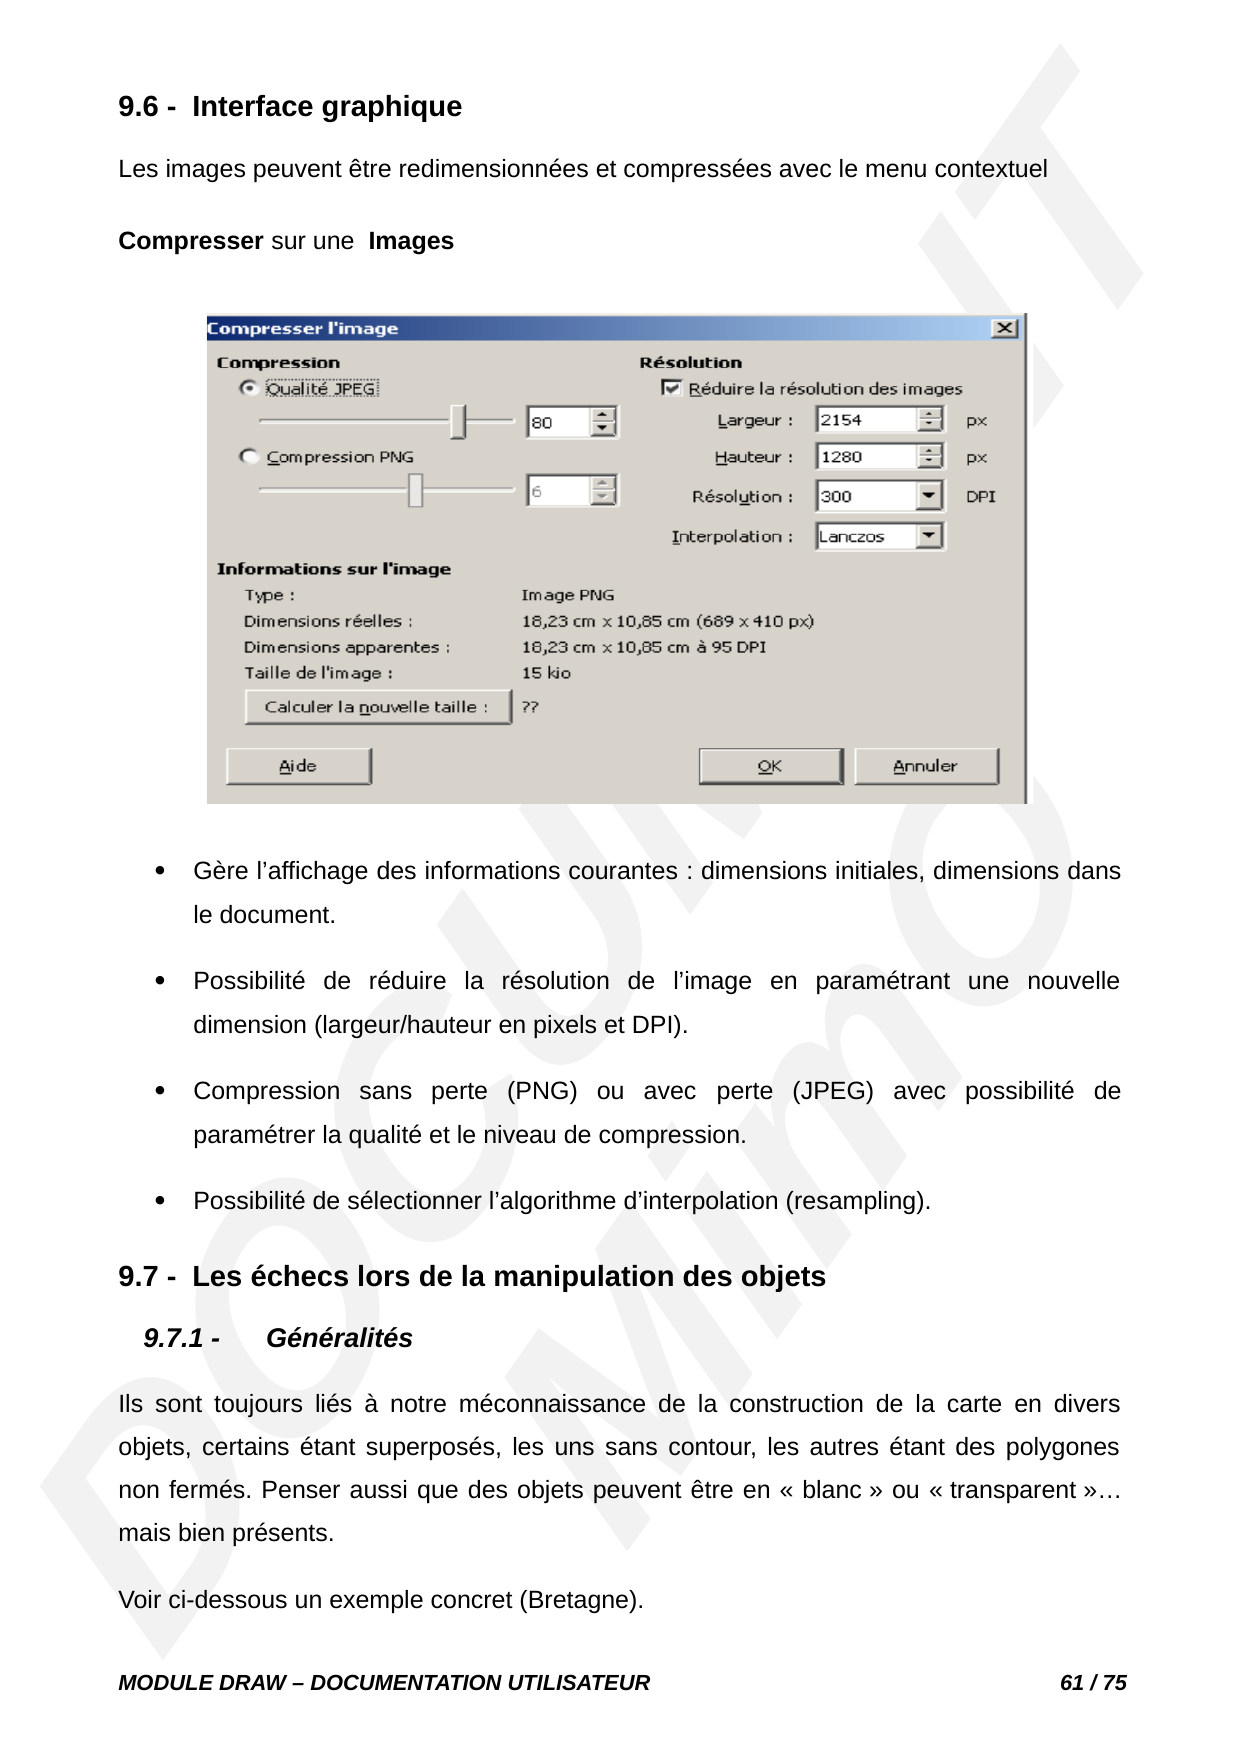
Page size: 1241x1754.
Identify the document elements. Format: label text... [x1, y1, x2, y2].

text Les images peuvent être redimensionnées et compressées avec le menu contextuel [118, 154, 1122, 183]
text Compresser sur une Images [118, 226, 1122, 254]
subtitle Généralités [143, 1322, 1122, 1353]
subtitle Les échecs lors de la manipulation des objets [118, 1259, 1122, 1293]
picture [206, 313, 1034, 804]
list Compression sans perte (PNG) ou avec perte (JPEG) avec possibilité de paramétrer la qualité et le niveau de compression. [156, 1076, 1122, 1148]
text Voir ci-dessous un exemple concret (Bretagne). [118, 1585, 1122, 1614]
text Ils sont toujours liés à notre méconnaissance de la construction de la carte en divers objets, certains étant superposés, les uns sans contour, les autres étant des polygones non fermés. Penser aussi que des objets peuvent être en « blanc » ou « transparent »… mais bien présents. [118, 1389, 1122, 1547]
list Gère l’affichage des informations courantes : dimensions initiales, dimensions dans le document. [156, 856, 1122, 928]
list Possibilité de sélectionner l’algorithme d’interpolation (resampling). [156, 1186, 1122, 1215]
subtitle Interface graphique [118, 88, 1122, 122]
list Possibilité de réduire la résolution de l’image en paramétrant une nouvelle dimension (largeur/hauteur en pixels et DPI). [156, 966, 1122, 1038]
